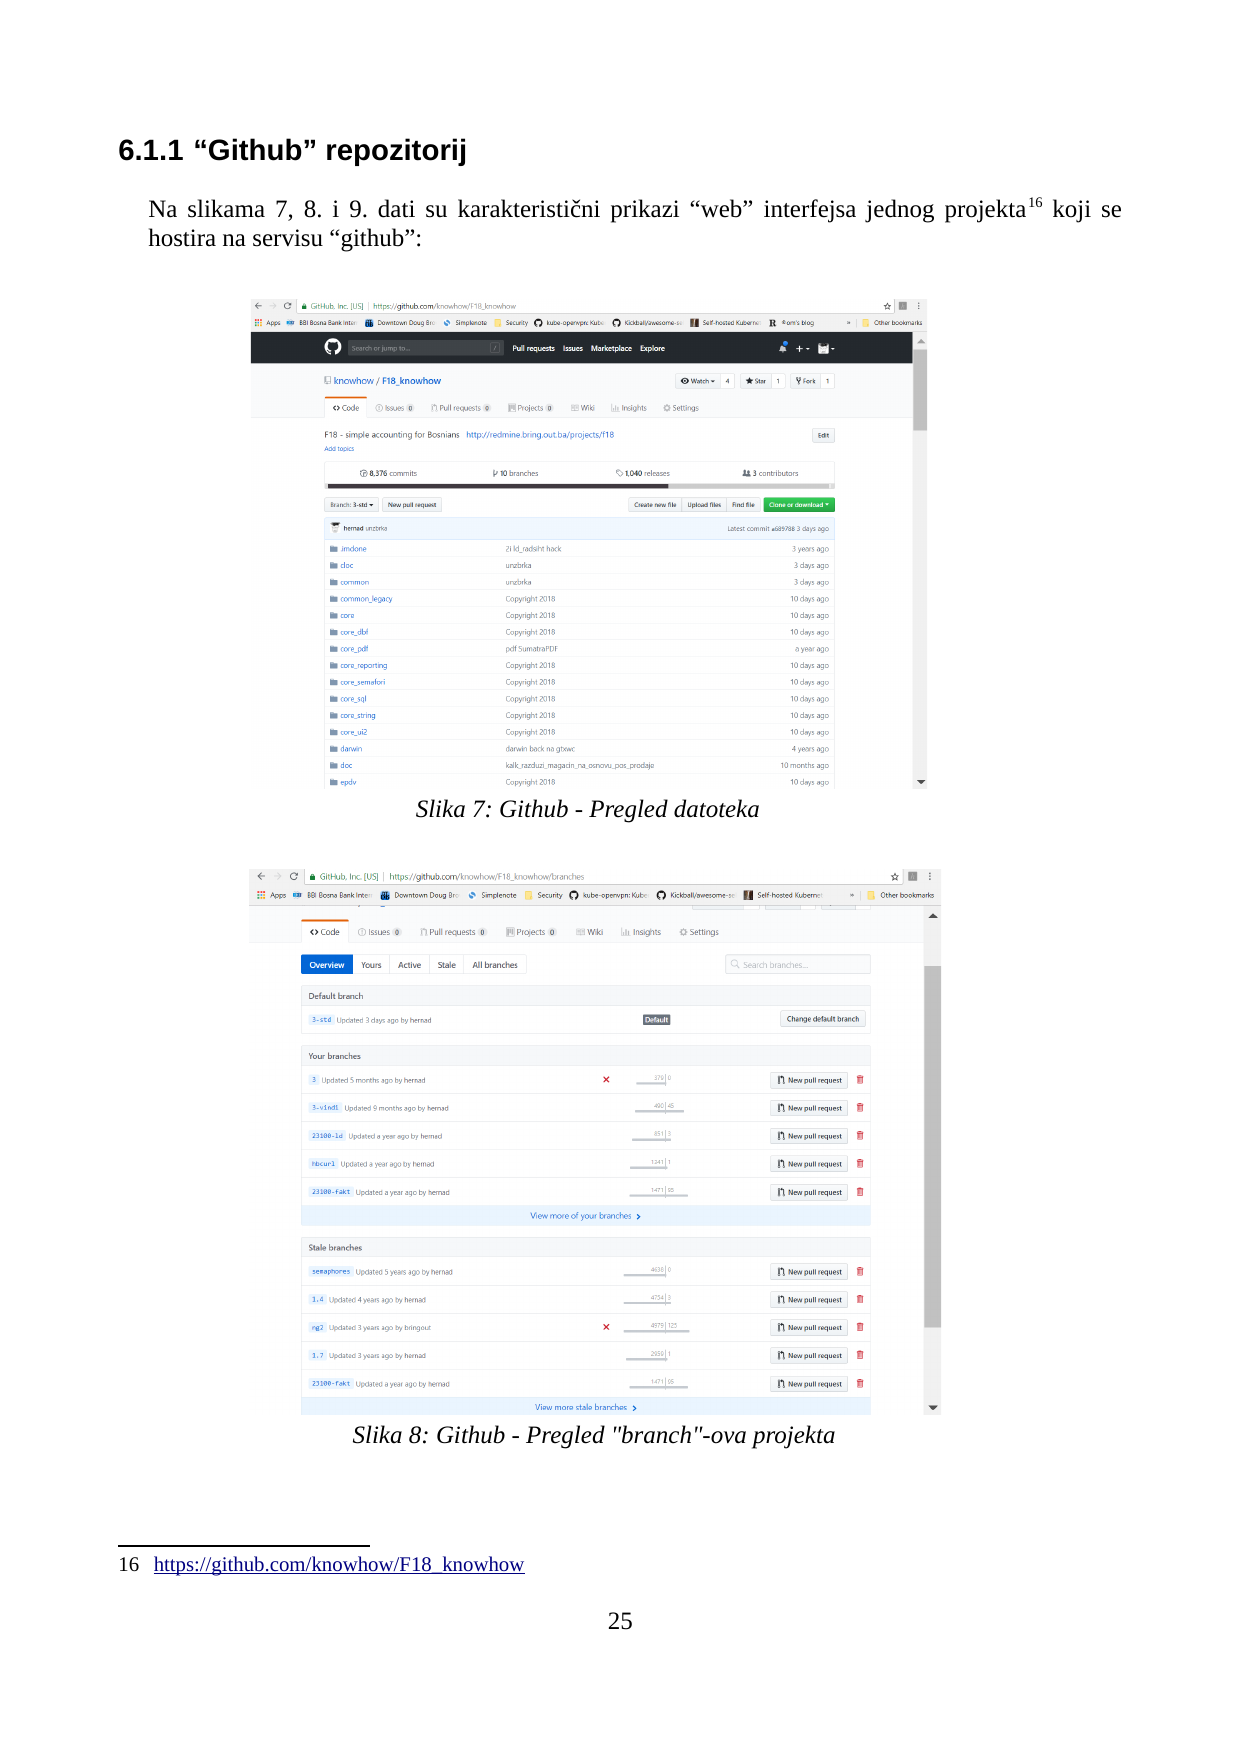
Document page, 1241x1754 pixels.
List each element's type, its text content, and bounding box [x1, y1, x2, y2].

subtitle “Github” repozitorij [118, 133, 1122, 166]
text https://github.com/knowhow/F18_knowhow [118, 1552, 1122, 1576]
text Na slikama 7, 8. i 9. dati su karakteristični prikazi “web” interfejsa jednog projekta koji se hostira na servisu “github”: [148, 194, 1122, 251]
text [251, 274, 927, 299]
text Slika 8: Github - Pregled "branch"-ova projekta [249, 1415, 941, 1449]
picture [250, 299, 928, 789]
text Slika 7: Github - Pregled datoteka [251, 789, 927, 822]
picture [249, 869, 942, 1415]
